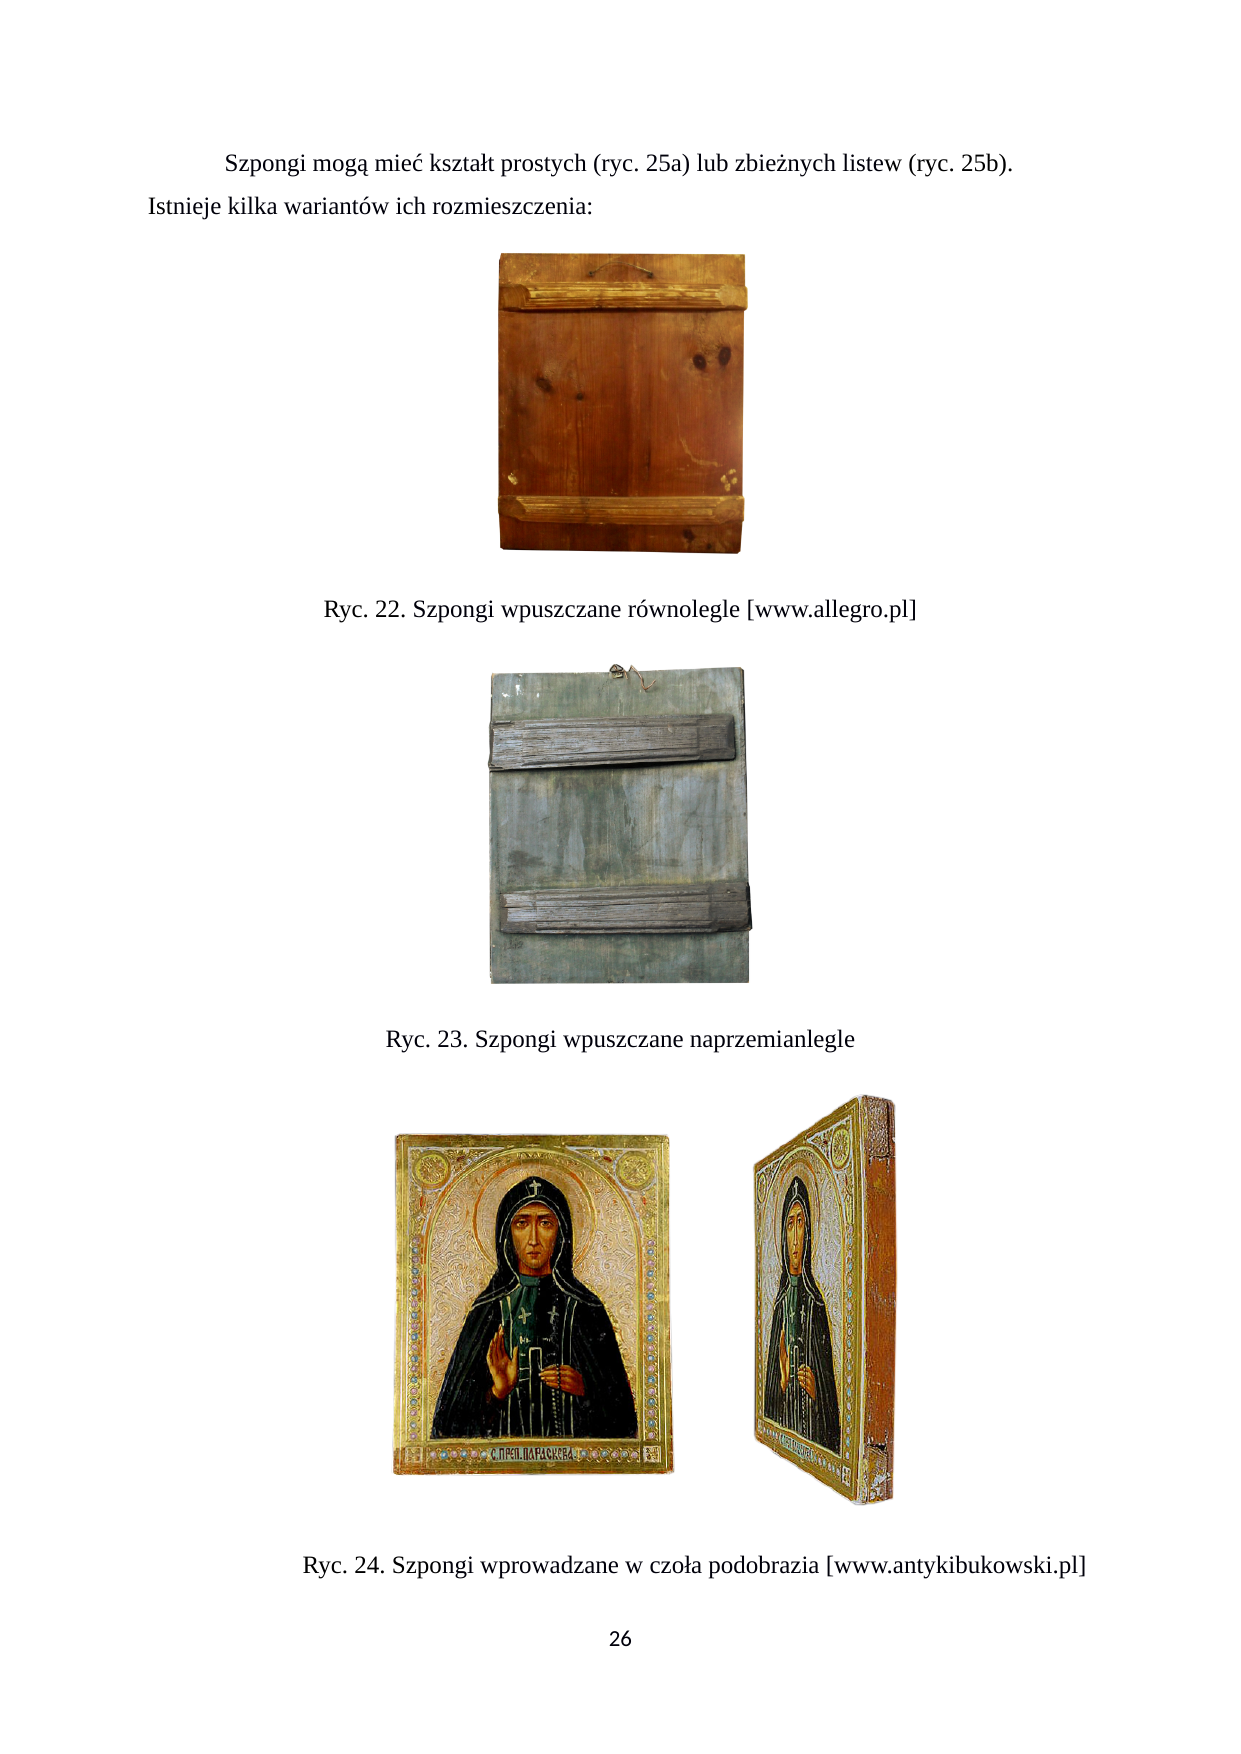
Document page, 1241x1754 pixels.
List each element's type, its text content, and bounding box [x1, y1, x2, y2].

picture [388, 1125, 678, 1515]
text Ryc. 23. Szpongi wpuszczane naprzemianlegle [148, 1024, 1093, 1053]
picture [489, 233, 752, 560]
text Ryc. 24. Szpongi wprowadzane w czoła podobrazia [www.antykibukowski.pl] [223, 1550, 1093, 1579]
text Szpongi mogą mieć kształt prostych (ryc. 25a) lub zbieżnych listew (ryc. 25b). Istnieje kilka wariantów ich rozmieszczenia: [148, 148, 1093, 219]
picture [746, 1088, 902, 1515]
text Ryc. 22. Szpongi wpuszczane równolegle [www.allegro.pl] [148, 594, 1093, 623]
picture [486, 658, 755, 990]
